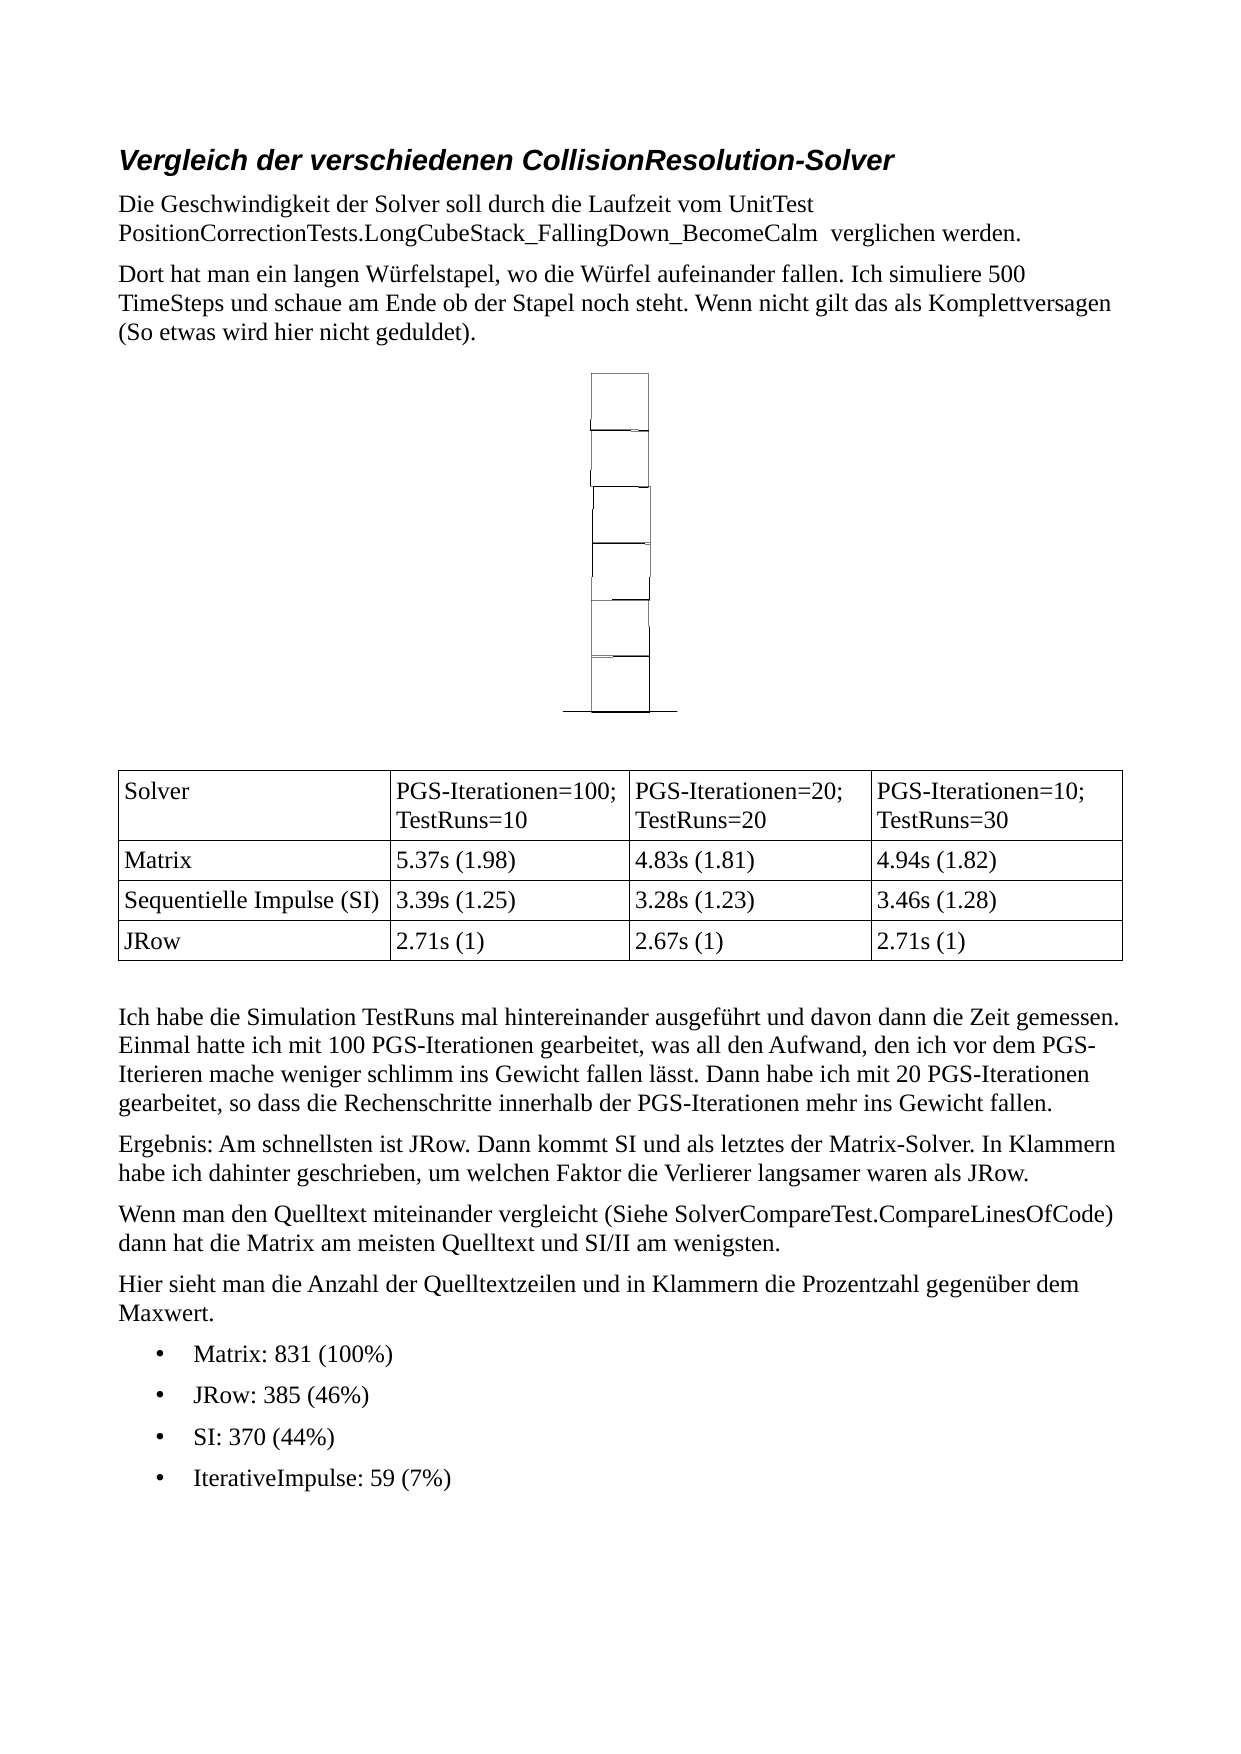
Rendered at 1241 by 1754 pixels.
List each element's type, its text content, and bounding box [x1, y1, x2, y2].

table_header Solver [119, 771, 390, 839]
table_cell Sequentielle Impulse (SI) [119, 881, 390, 920]
text Wenn man den Quelltext miteinander vergleicht (Siehe SolverCompareTest.CompareLinesOfCode) dann hat die Matrix am meisten Quelltext und SI/II am wenigsten. [118, 1199, 1122, 1257]
table_cell 3.39s (1.25) [391, 881, 629, 920]
table_header PGS-Iterationen=100; TestRuns=10 [391, 771, 629, 839]
text Ich habe die Simulation TestRuns mal hintereinander ausgeführt und davon dann die Zeit gemessen. Einmal hatte ich mit 100 PGS-Iterationen gearbeitet, was all den Aufwand, den ich vor dem PGS-Iterieren mache weniger schlimm ins Gewicht fallen lässt. Dann habe ich mit 20 PGS-Iterationen gearbeitet, so dass die Rechenschritte innerhalb der PGS-Iterationen mehr ins Gewicht fallen. [118, 1002, 1122, 1117]
picture [562, 357, 678, 730]
text Ergebnis: Am schnellsten ist JRow. Dann kommt SI und als letztes der Matrix-Solver. In Klammern habe ich dahinter geschrieben, um welchen Faktor die Verlierer langsamer waren als JRow. [118, 1129, 1122, 1187]
list IterativeImpulse: 59 (7%) [156, 1463, 1122, 1492]
table_cell 5.37s (1.98) [391, 841, 629, 880]
table_cell 3.28s (1.23) [630, 881, 871, 920]
text Die Geschwindigkeit der Solver soll durch die Laufzeit vom UnitTest PositionCorrectionTests.LongCubeStack_FallingDown_BecomeCalm verglichen werden. [118, 189, 1122, 247]
table_cell 2.71s (1) [872, 921, 1122, 960]
table_cell 2.67s (1) [630, 921, 871, 960]
subtitle Vergleich der verschiedenen CollisionResolution-Solver [118, 143, 1122, 177]
table_cell 4.94s (1.82) [872, 841, 1122, 880]
table_header PGS-Iterationen=10; TestRuns=30 [872, 771, 1122, 839]
table_cell Matrix [119, 841, 390, 880]
text Dort hat man ein langen Würfelstapel, wo die Würfel aufeinander fallen. Ich simuliere 500 TimeSteps und schaue am Ende ob der Stapel noch steht. Wenn nicht gilt das als Komplettversagen (So etwas wird hier nicht geduldet). [118, 259, 1122, 345]
table_cell 4.83s (1.81) [630, 841, 871, 880]
table_header PGS-Iterationen=20; TestRuns=20 [630, 771, 871, 839]
list JRow: 385 (46%) [156, 1381, 1122, 1409]
text Hier sieht man die Anzahl der Quelltextzeilen und in Klammern die Prozentzahl gegenüber dem Maxwert. [118, 1269, 1122, 1327]
list SI: 370 (44%) [156, 1422, 1122, 1451]
table_cell 3.46s (1.28) [872, 881, 1122, 920]
list Matrix: 831 (100%) [156, 1339, 1122, 1368]
table_cell 2.71s (1) [391, 921, 629, 960]
table_cell JRow [119, 921, 390, 960]
